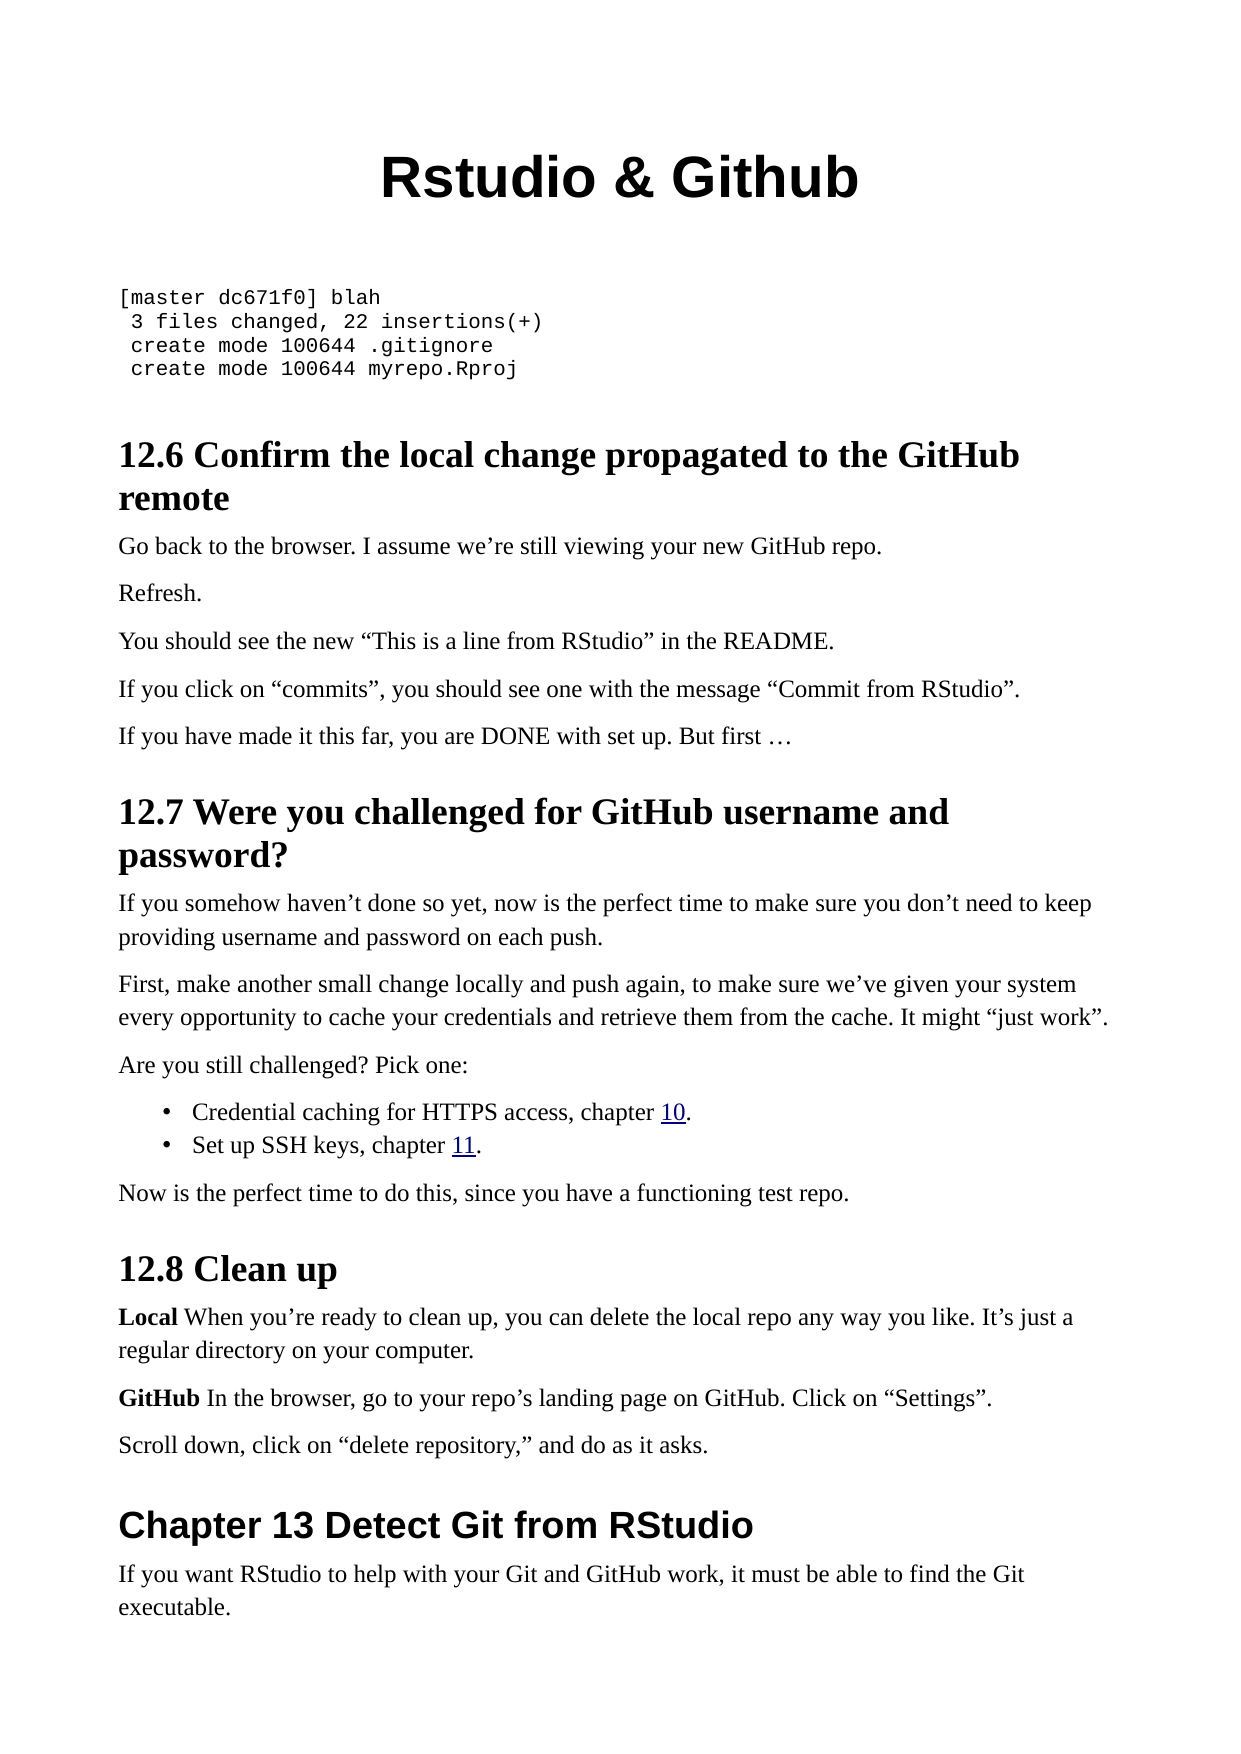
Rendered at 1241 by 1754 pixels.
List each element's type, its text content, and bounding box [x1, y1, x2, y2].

text Are you still challenged? Pick one: [118, 1050, 1122, 1078]
subtitle 12.8 Clean up [118, 1246, 1122, 1289]
list Set up SSH keys, chapter 11. [162, 1130, 1122, 1159]
text Scroll down, click on “delete repository,” and do as it asks. [118, 1430, 1122, 1459]
text If you want RStudio to help with your Git and GitHub work, it must be able to find the Git executable. [118, 1559, 1122, 1621]
subtitle Chapter 13 Detect Git from RStudio [118, 1503, 1122, 1547]
text Now is the perfect time to do this, since you have a functioning test repo. [118, 1178, 1122, 1207]
text [master dc671f0] blah [118, 287, 1122, 311]
text First, make another small change locally and push again, to make sure we’ve given your system every opportunity to cache your credentials and retrieve them from the cache. It might “just work”. [118, 969, 1122, 1031]
text If you somehow haven’t done so yet, now is the perfect time to make sure you don’t need to keep providing username and password on each push. [118, 888, 1122, 950]
text 3 files changed, 22 insertions(+) [118, 311, 1122, 334]
text Local When you’re ready to clean up, you can delete the local repo any way you like. It’s just a regular directory on your computer. [118, 1302, 1122, 1364]
text If you click on “commits”, you should see one with the message “Commit from RStudio”. [118, 674, 1122, 702]
list Credential caching for HTTPS access, chapter 10. [162, 1097, 1122, 1126]
text If you have made it this far, you are DONE with set up. But first … [118, 721, 1122, 750]
text Go back to the browser. I assume we’re still viewing your new GitHub repo. [118, 531, 1122, 560]
text create mode 100644 myrepo.Rproj [118, 358, 1122, 382]
text create mode 100644 .gitignore [118, 334, 1122, 358]
text GitHub In the browser, go to your repo’s landing page on GitHub. Click on “Settings”. [118, 1383, 1122, 1411]
text You should see the new “This is a line from RStudio” in the README. [118, 626, 1122, 655]
text Refresh. [118, 578, 1122, 607]
subtitle 12.6 Confirm the local change propagated to the GitHub remote [118, 432, 1122, 518]
subtitle 12.7 Were you challenged for GitHub username and password? [118, 790, 1122, 876]
